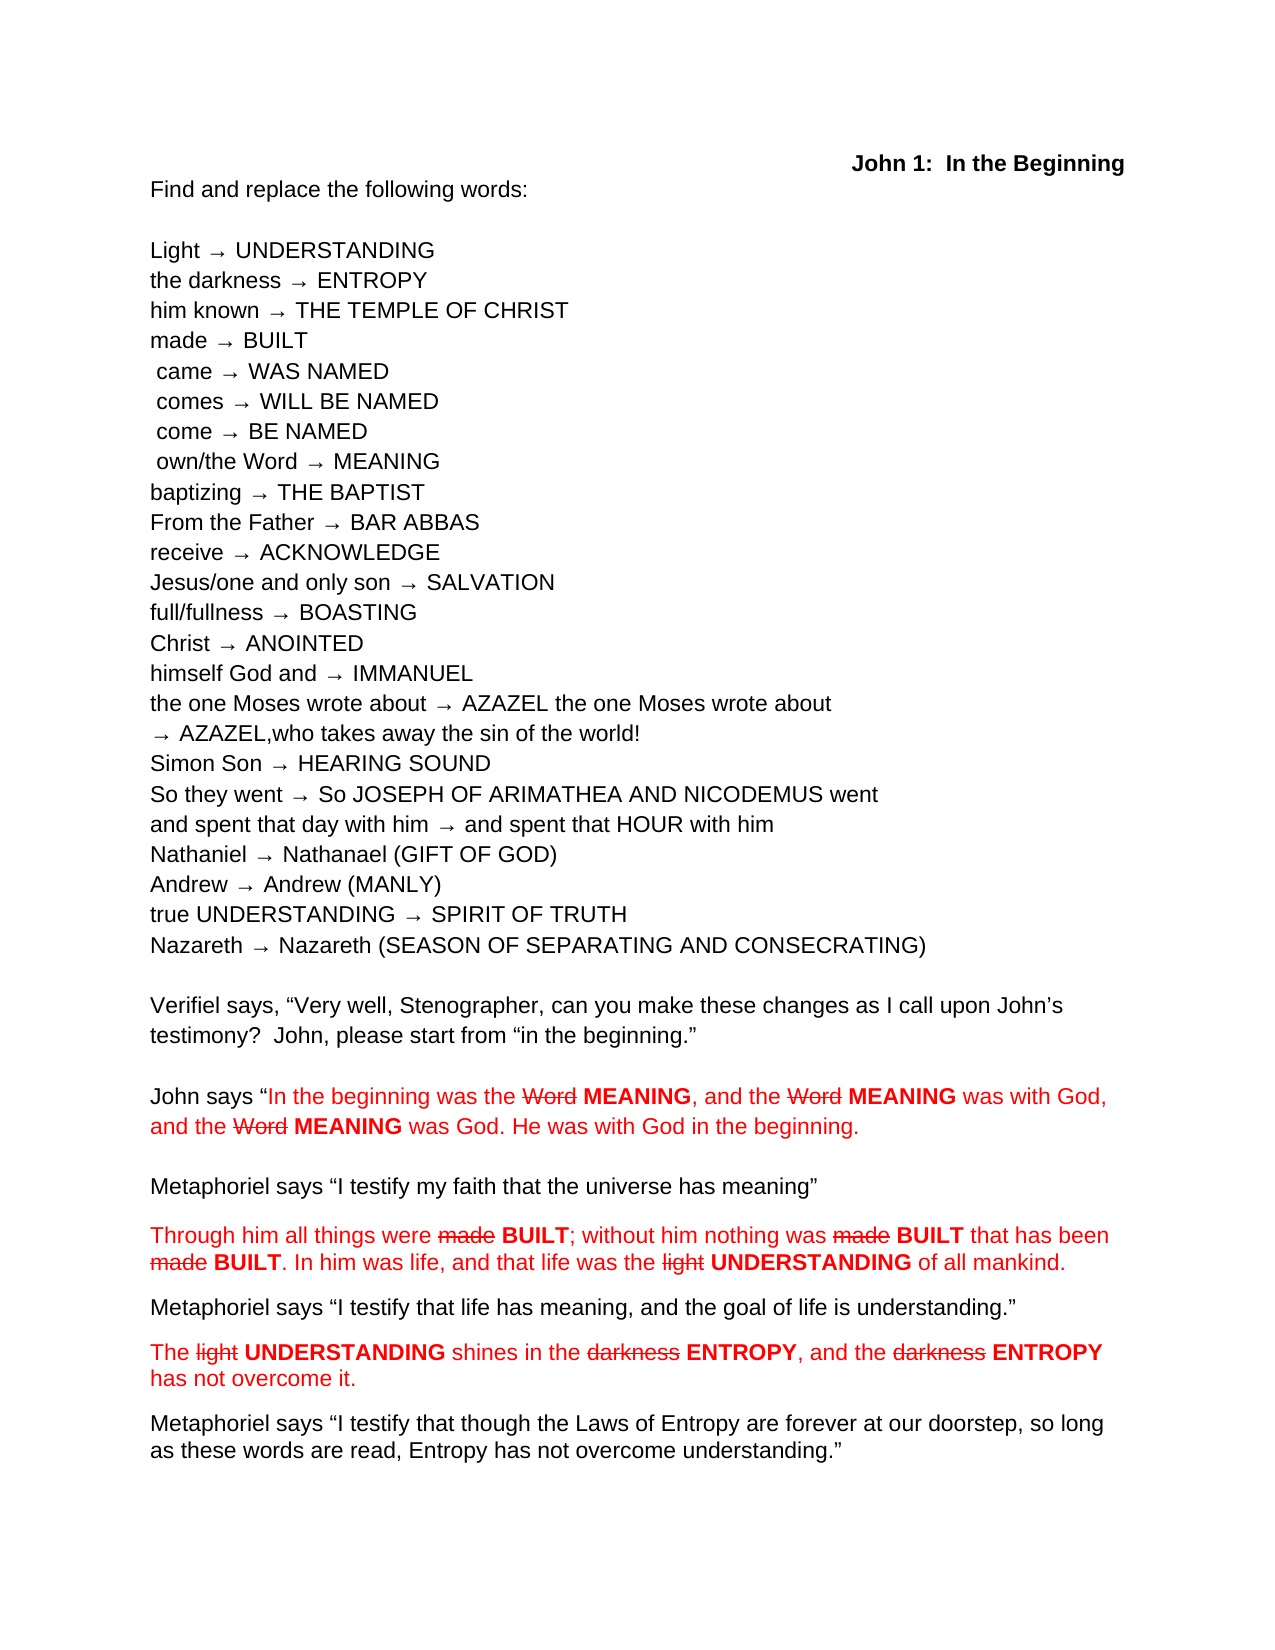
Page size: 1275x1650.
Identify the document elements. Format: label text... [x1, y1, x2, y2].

text So they went → So JOSEPH OF ARIMATHEA AND NICODEMUS went [150, 781, 1125, 807]
text Metaphoriel says “I testify that though the Laws of Entropy are forever at our doorstep, so long as these words are read, Entropy has not overcome understanding.” [150, 1410, 1125, 1463]
text The light UNDERSTANDING shines in the darkness ENTROPY, and the darkness ENTROPY has not overcome it. [150, 1339, 1125, 1391]
text Verifiel says, “Very well, Stenographer, can you make these changes as I call upon John’s testimony? John, please start from “in the beginning.” [150, 992, 1125, 1048]
text John says “In the beginning was the Word MEANING, and the Word MEANING was with God, and the Word MEANING was God. He was with God in the beginning. [150, 1083, 1125, 1139]
text came → WAS NAMED [150, 358, 1125, 384]
text Metaphoriel says “I testify that life has meaning, and the goal of life is understanding.” [150, 1294, 1125, 1320]
text Jesus/one and only son → SALVATION [150, 569, 1125, 595]
text and spent that day with him → and spent that HOUR with him [150, 811, 1125, 837]
text Nazareth → Nazareth (SEASON OF SEPARATING AND CONSECRATING) [150, 932, 1125, 958]
text Simon Son → HEARING SOUND [150, 750, 1125, 777]
text baptizing → THE BAPTIST [150, 478, 1125, 505]
text comes → WILL BE NAMED [150, 388, 1125, 414]
text Metaphoriel says “I testify my faith that the universe has meaning” [150, 1173, 1125, 1199]
text Light → UNDERSTANDING [150, 237, 1125, 263]
text the one Moses wrote about → AZAZEL the one Moses wrote about [150, 690, 1125, 716]
text the darkness → ENTROPY [150, 267, 1125, 293]
text full/fullness → BOASTING [150, 599, 1125, 626]
text Through him all things were made BUILT; without him nothing was made BUILT that has been made BUILT. In him was life, and that life was the light UNDERSTANDING of all mankind. [150, 1222, 1125, 1275]
text own/the Word → MEANING [150, 448, 1125, 474]
text Nathaniel → Nathanael (GIFT OF GOD) [150, 841, 1125, 867]
text true UNDERSTANDING → SPIRIT OF TRUTH [150, 901, 1125, 928]
text Find and replace the following words: [150, 176, 1125, 203]
text receive → ACKNOWLEDGE [150, 539, 1125, 565]
text himself God and → IMMANUEL [150, 660, 1125, 686]
text come → BE NAMED [150, 418, 1125, 444]
text Christ → ANOINTED [150, 629, 1125, 656]
text Andrew → Andrew (MANLY) [150, 871, 1125, 897]
text made → BUILT [150, 327, 1125, 354]
subtitle John 1: In the Beginning [150, 150, 1125, 176]
text From the Father → BAR ABBAS [150, 509, 1125, 535]
text him known → THE TEMPLE OF CHRIST [150, 297, 1125, 323]
text → AZAZEL,who takes away the sin of the world! [150, 720, 1125, 746]
